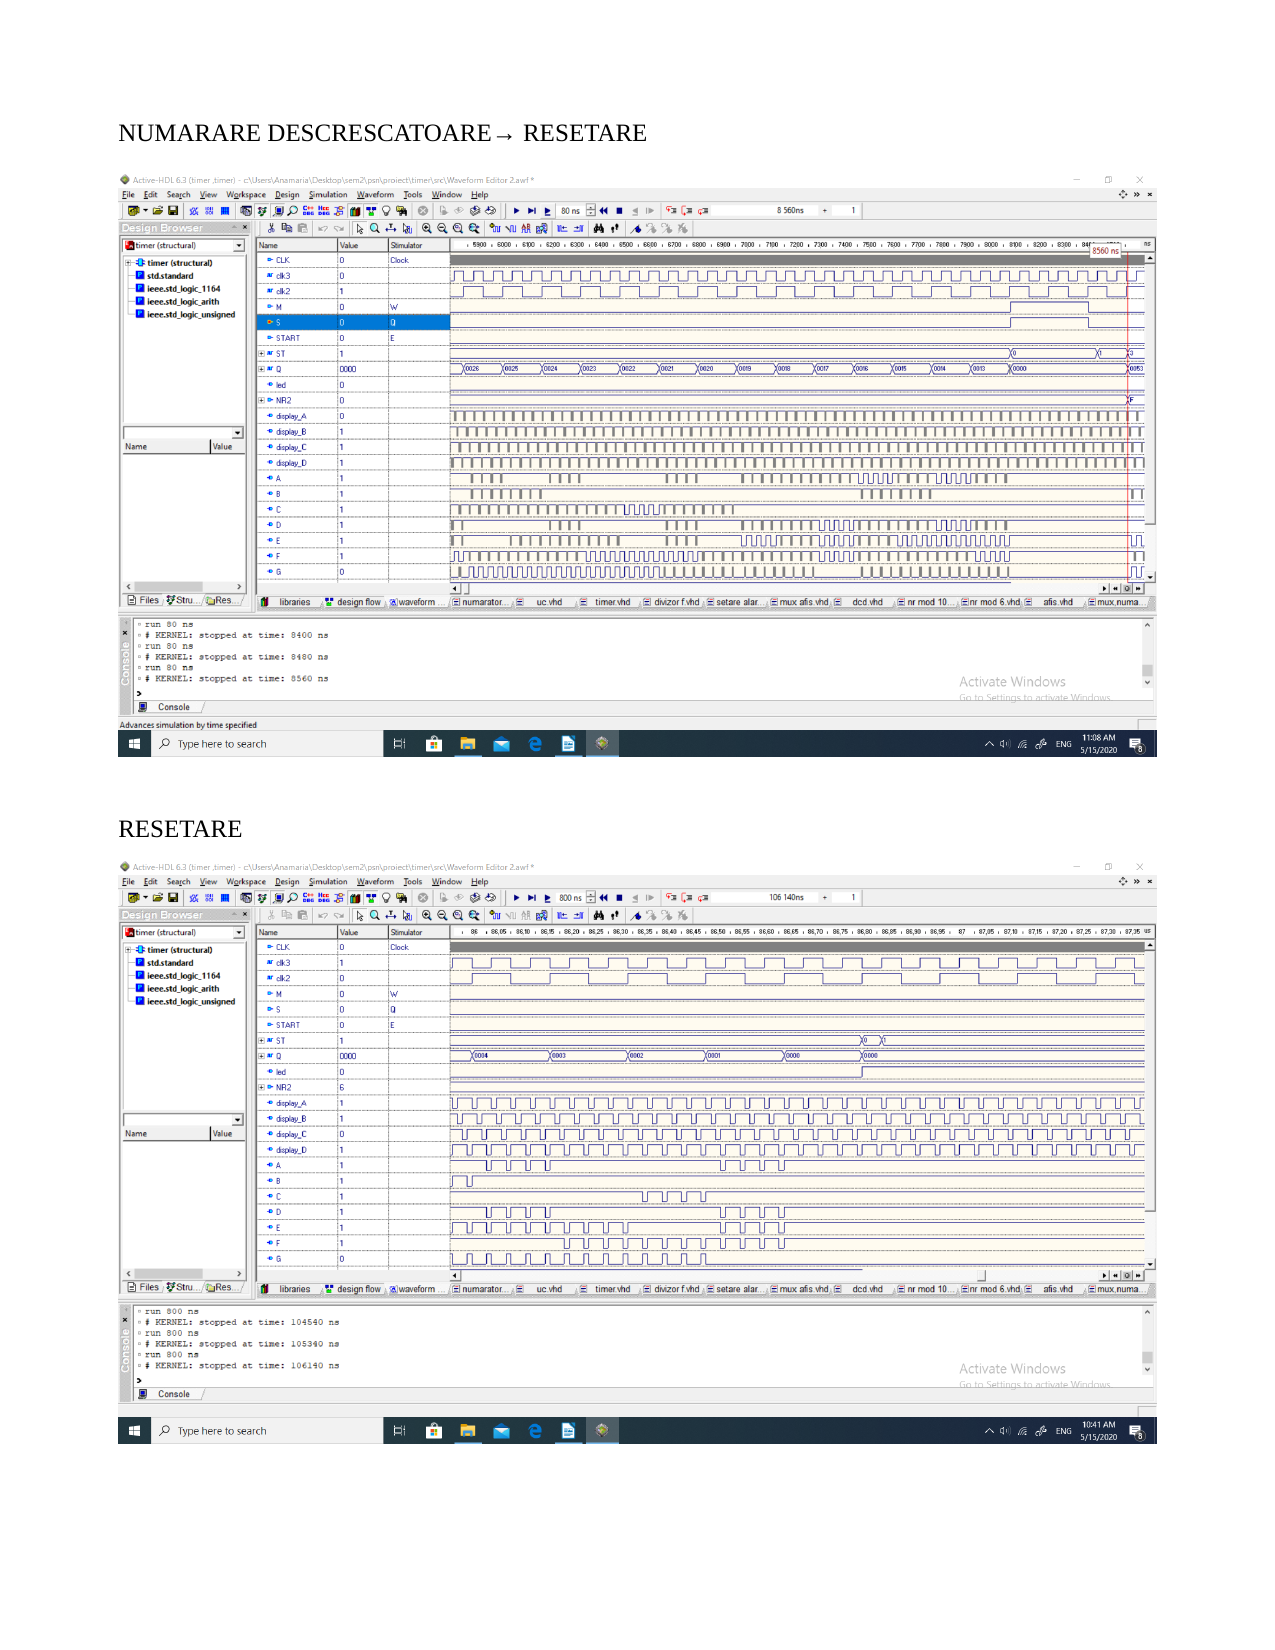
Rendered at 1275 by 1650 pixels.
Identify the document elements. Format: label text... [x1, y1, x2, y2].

text RESETARE [118, 814, 1157, 843]
picture [118, 172, 1157, 757]
picture [118, 859, 1157, 1444]
text NUMARARE DESCRESCATOARE→ RESETARE [118, 118, 1157, 147]
